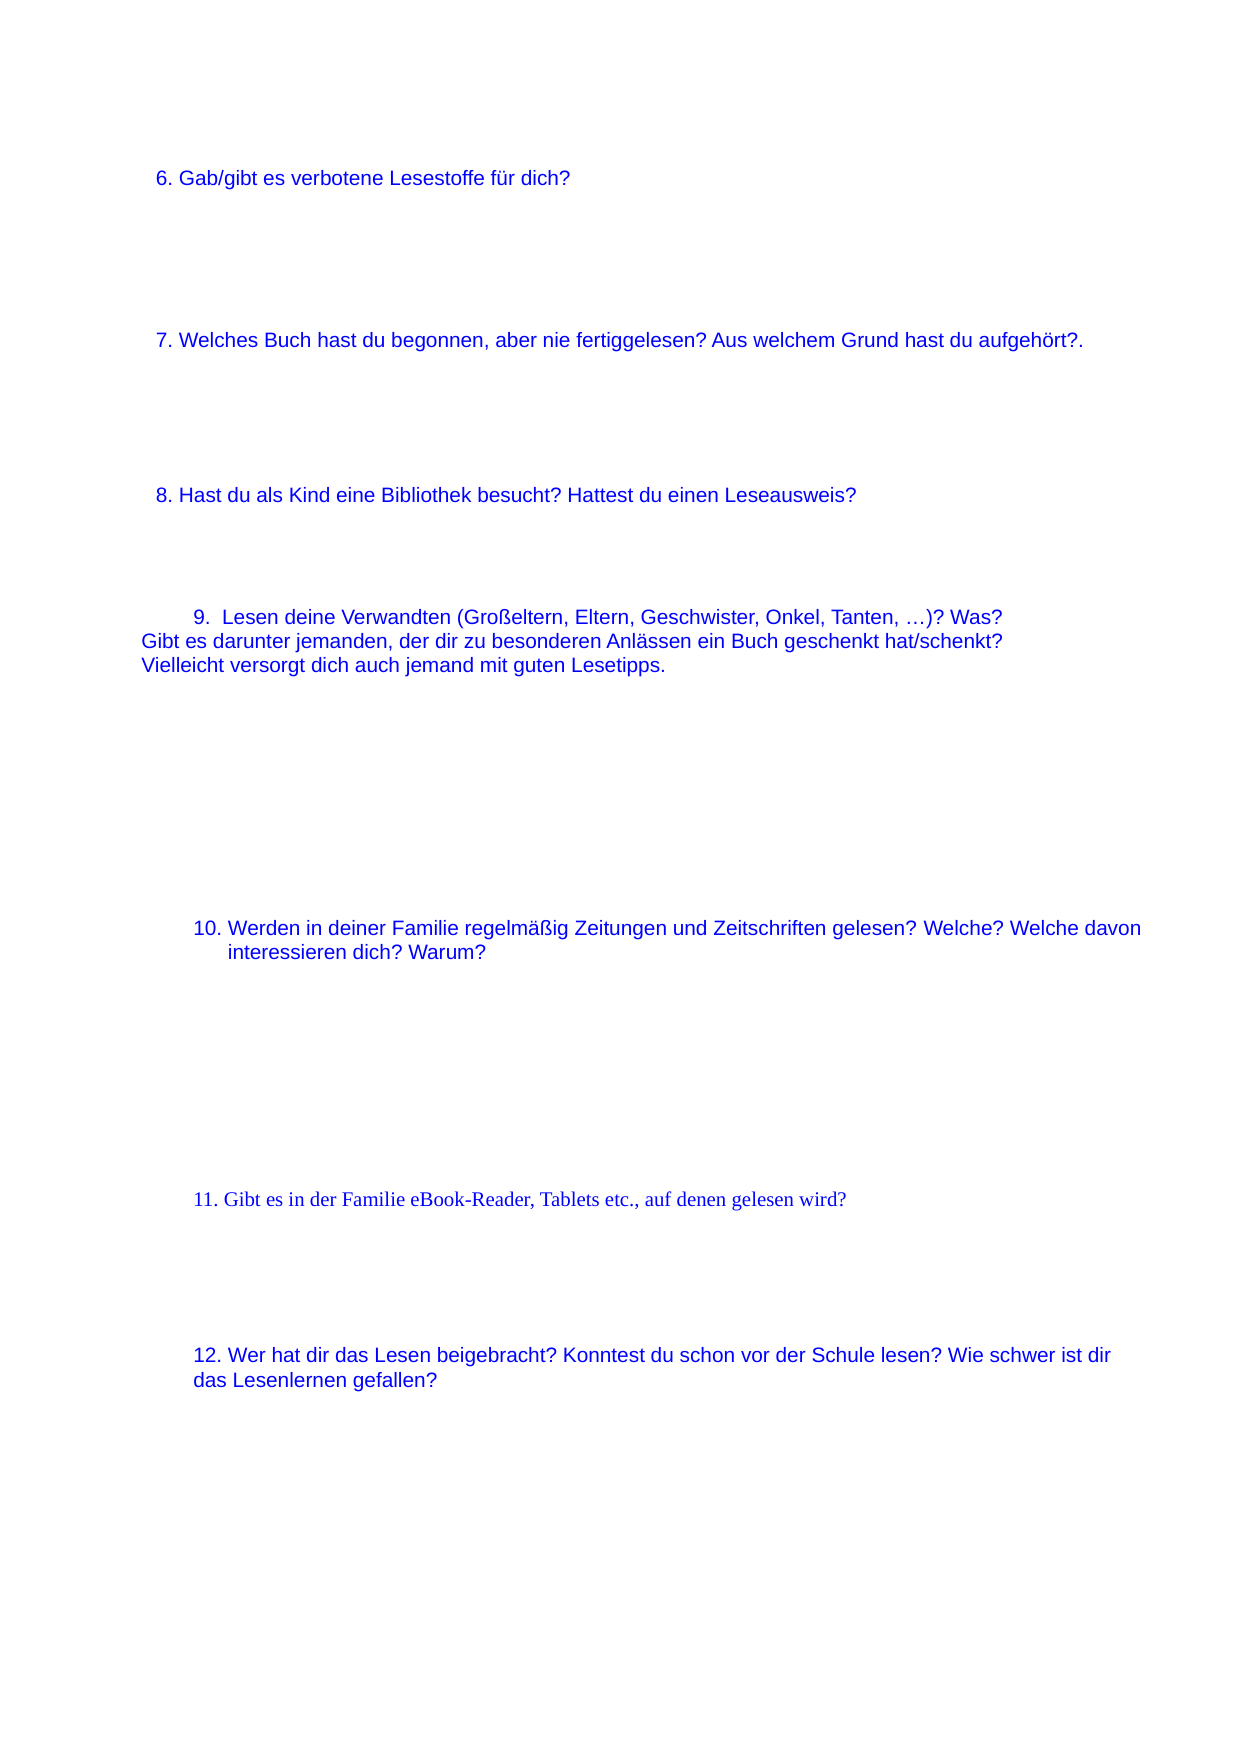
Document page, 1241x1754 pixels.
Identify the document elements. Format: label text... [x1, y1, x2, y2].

list 7. Welches Buch hast du begonnen, aber nie fertiggelesen? Aus welchem Grund hast du aufgehört?. [156, 328, 1122, 352]
list 11. Gibt es in der Familie eBook-Reader, Tablets etc., auf denen gelesen wird? [193, 1187, 1122, 1211]
list 12. Wer hat dir das Lesen beigebracht? Konntest du schon vor der Schule lesen? Wie schwer ist dir das Lesenlernen gefallen? [193, 1342, 1122, 1392]
text Gibt es darunter jemanden, der dir zu besonderen Anlässen ein Buch geschenkt hat/schenkt? Vielleicht versorgt dich auch jemand mit guten Lesetipps. [118, 628, 1122, 676]
list 6. Gab/gibt es verbotene Lesestoffe für dich? [156, 166, 1122, 190]
list 8. Hast du als Kind eine Bibliothek besucht? Hattest du einen Leseausweis? [156, 483, 1122, 507]
text 9. Lesen deine Verwandten (Großeltern, Eltern, Geschwister, Onkel, Tanten, …)? Was? [193, 604, 1122, 628]
text 10. Werden in deiner Familie regelmäßig Zeitungen und Zeitschriften gelesen? Welche? Welche davon interessieren dich? Warum? [193, 916, 1187, 964]
